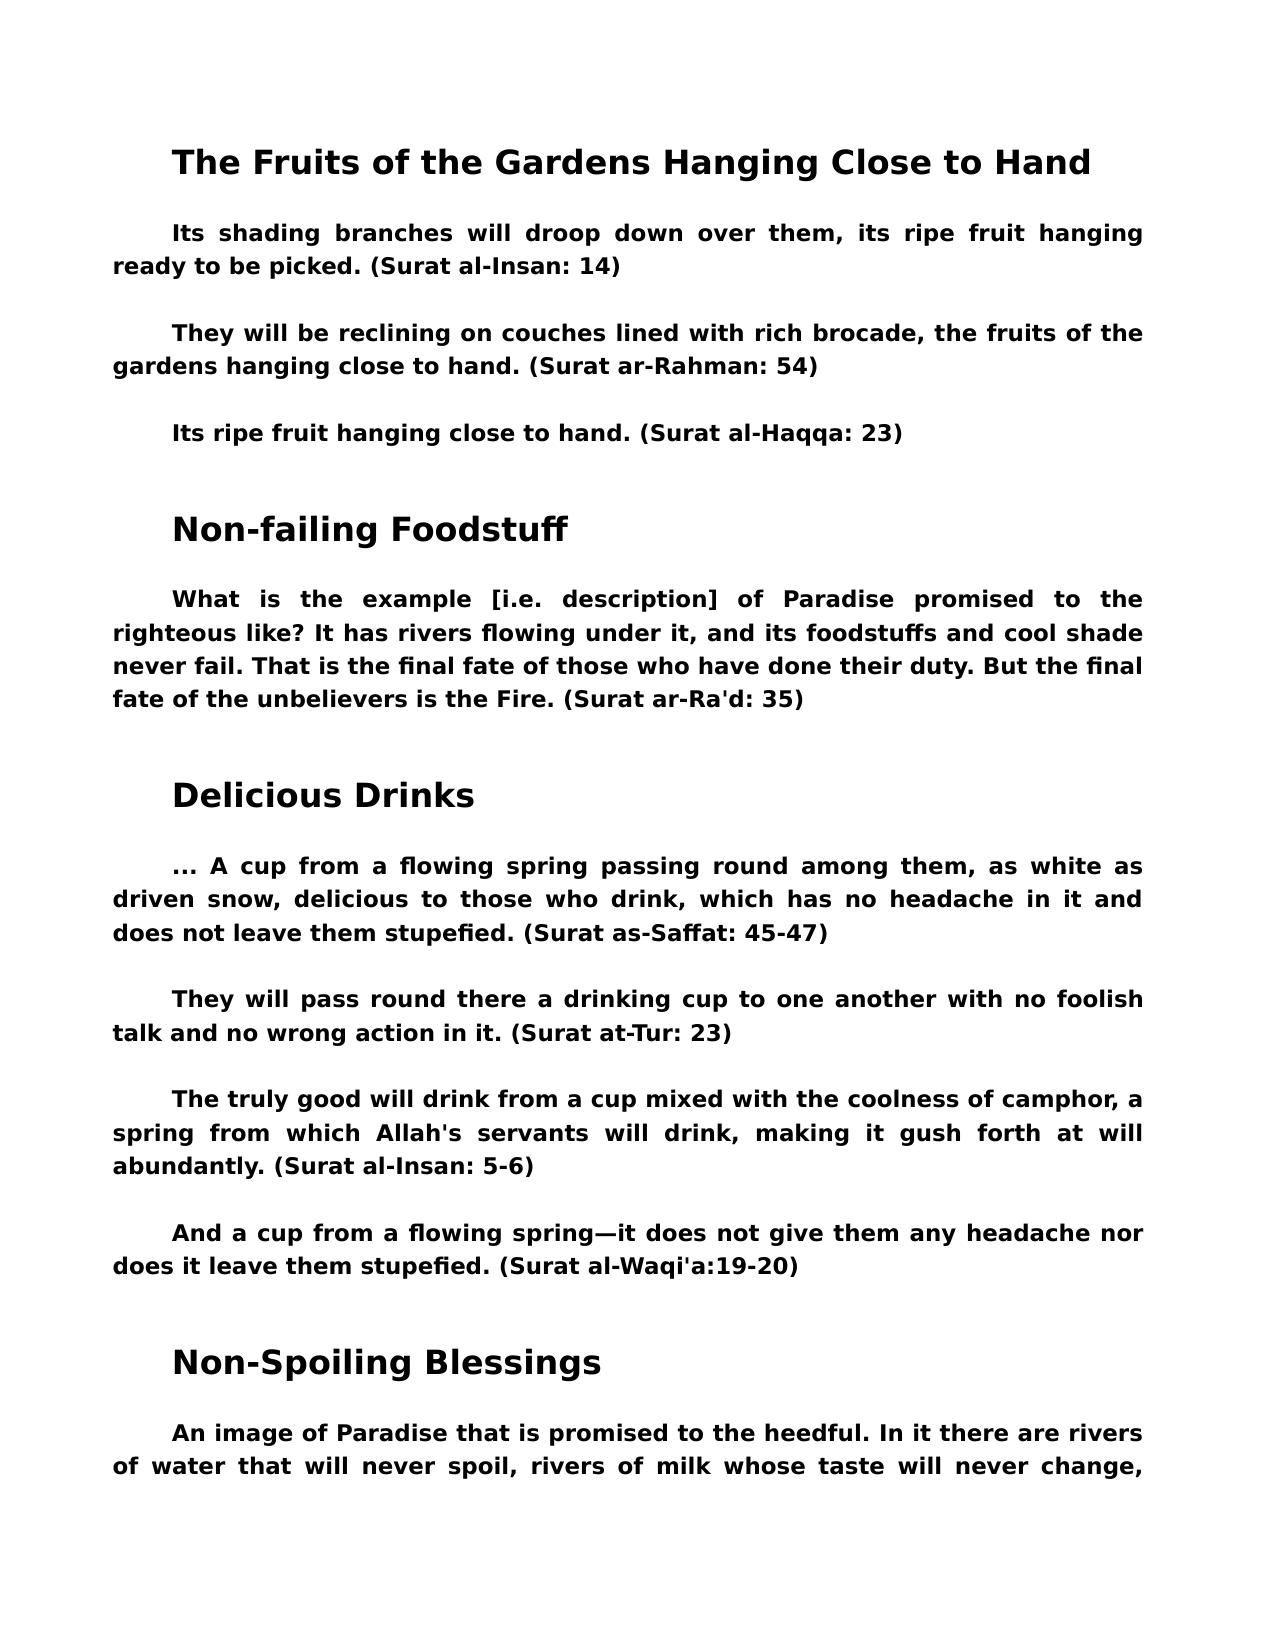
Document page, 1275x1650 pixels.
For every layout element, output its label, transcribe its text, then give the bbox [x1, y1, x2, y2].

text The Fruits of the Gardens Hanging Close to Hand [112, 148, 1145, 181]
text Delicious Drinks [112, 781, 1145, 814]
text What is the example [i.e. description] of Paradise promised to the righteous like? It has rivers flowing under it, and its foodstuffs and cool shade never fail. That is the final fate of those who have done their duty. But the final fate of the unbelievers is the Fire. (Surat ar-Ra'd: 35) [112, 581, 1145, 714]
text An image of Paradise that is promised to the heedful. In it there are rivers of water that will never spoil, rivers of milk whose taste will never change, [112, 1414, 1145, 1481]
text Its ripe fruit hanging close to hand. (Surat al-Haqqa: 23) [112, 414, 1145, 448]
text The truly good will drink from a cup mixed with the coolness of camphor, a spring from which Allah's servants will drink, making it gush forth at will abundantly. (Surat al-Insan: 5-6) [112, 1081, 1145, 1181]
text They will be reclining on couches lined with rich brocade, the fruits of the gardens hanging close to hand. (Surat ar-Rahman: 54) [112, 314, 1145, 381]
text And a cup from a flowing spring—it does not give them any headache nor does it leave them stupefied. (Surat al-Waqi'a:19-20) [112, 1214, 1145, 1281]
text Non-failing Foodstuff [112, 514, 1145, 548]
text Non-Spoiling Blessings [112, 1348, 1145, 1381]
text Its shading branches will droop down over them, its ripe fruit hanging ready to be picked. (Surat al-Insan: 14) [112, 214, 1145, 281]
text They will pass round there a drinking cup to one another with no foolish talk and no wrong action in it. (Surat at-Tur: 23) [112, 981, 1145, 1048]
text ... A cup from a flowing spring passing round among them, as white as driven snow, delicious to those who drink, which has no headache in it and does not leave them stupefied. (Surat as-Saffat: 45-47) [112, 848, 1145, 948]
